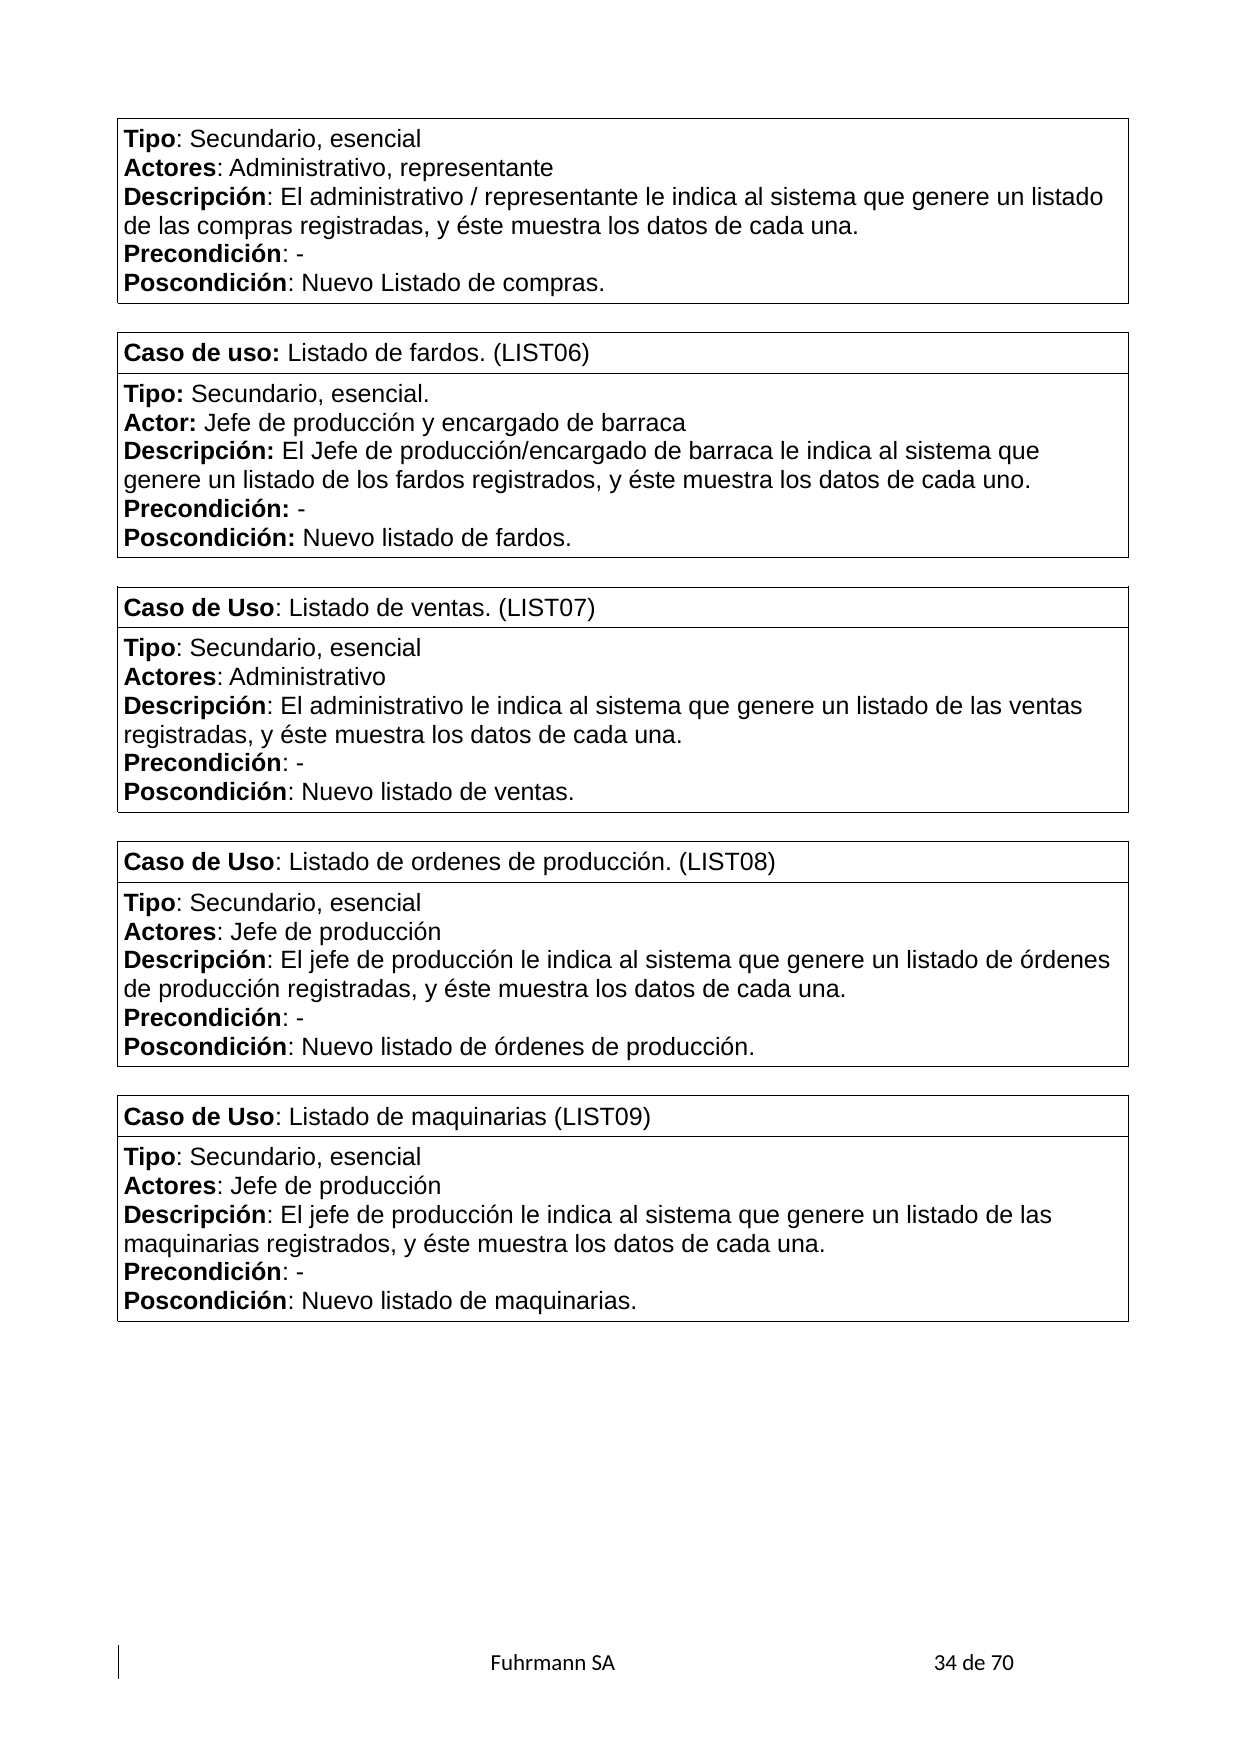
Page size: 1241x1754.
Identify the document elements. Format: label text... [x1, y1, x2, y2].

table_cell Tipo: Secundario, esencial Actores: Jefe de producción Descripción: El jefe de producción le indica al sistema que genere un listado de órdenes de producción registradas, y éste muestra los datos de cada una. Precondición: - Poscondición: Nuevo listado de órdenes de producción. [118, 883, 1128, 1066]
table_header Caso de Uso: Listado de maquinarias (LIST09) [118, 1096, 1128, 1136]
table_cell Tipo: Secundario, esencial Actores: Administrativo, representante Descripción: El administrativo / representante le indica al sistema que genere un listado de las compras registradas, y éste muestra los datos de cada una. Precondición: - Poscondición: Nuevo Listado de compras. [118, 119, 1128, 303]
table_cell Tipo: Secundario, esencial. Actor: Jefe de producción y encargado de barraca Descripción: El Jefe de producción/encargado de barraca le indica al sistema que genere un listado de los fardos registrados, y éste muestra los datos de cada uno. Precondición: - Poscondición: Nuevo listado de fardos. [118, 374, 1128, 557]
table_cell Tipo: Secundario, esencial Actores: Administrativo Descripción: El administrativo le indica al sistema que genere un listado de las ventas registradas, y éste muestra los datos de cada una. Precondición: - Poscondición: Nuevo listado de ventas. [118, 628, 1128, 812]
table_header Caso de Uso: Listado de ventas. (LIST07) [118, 588, 1128, 627]
table_cell Tipo: Secundario, esencial Actores: Jefe de producción Descripción: El jefe de producción le indica al sistema que genere un listado de las maquinarias registrados, y éste muestra los datos de cada una. Precondición: - Poscondición: Nuevo listado de maquinarias. [118, 1137, 1128, 1321]
table_header Caso de Uso: Listado de ordenes de producción. (LIST08) [118, 842, 1128, 882]
table_header Caso de uso: Listado de fardos. (LIST06) [118, 333, 1128, 373]
